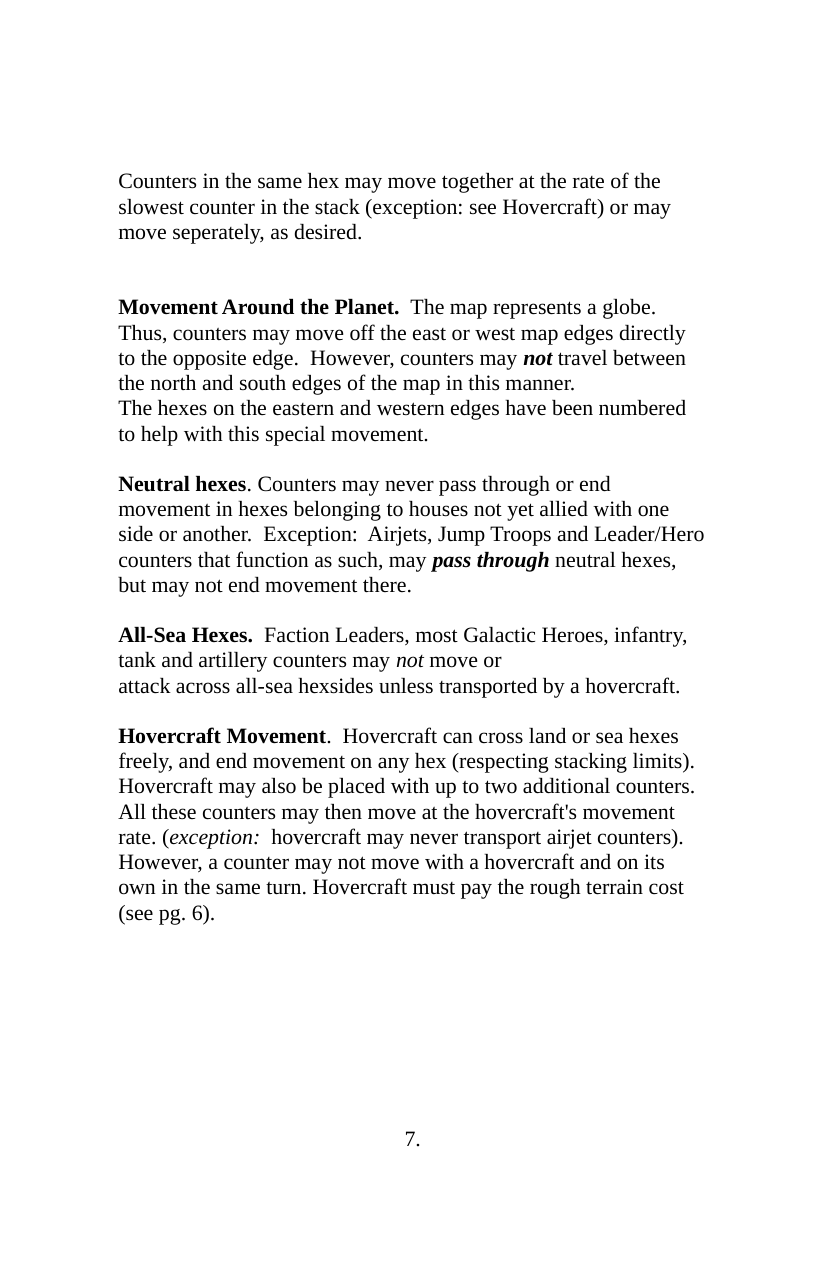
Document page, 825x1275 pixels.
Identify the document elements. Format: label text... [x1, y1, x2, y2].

text Neutral hexes. Counters may never pass through or end movement in hexes belonging to houses not yet allied with one side or another. Exception: Airjets, Jump Troops and Leader/Hero counters that function as such, may pass through neutral hexes, but may not end movement there. [118, 471, 707, 597]
text attack across all-sea hexsides unless transported by a hovercraft. [118, 673, 707, 698]
text Hovercraft Movement. Hovercraft can cross land or sea hexes freely, and end movement on any hex (respecting stacking limits). Hovercraft may also be placed with up to two additional counters. All these counters may then move at the hovercraft's movement rate. (exception: hovercraft may never transport airjet counters). However, a counter may not move with a hovercraft and on its own in the same turn. Hovercraft must pay the rough terrain cost (see pg. 6). [118, 723, 707, 925]
text Counters in the same hex may move together at the rate of the slowest counter in the stack (exception: see Hovercraft) or may move seperately, as desired. [118, 168, 707, 244]
text 7. [118, 1126, 707, 1152]
text The hexes on the eastern and western edges have been numbered to help with this special movement. [118, 395, 707, 446]
text All-Sea Hexes. Faction Leaders, most Galactic Heroes, infantry, tank and artillery counters may not move or [118, 622, 707, 673]
text Movement Around the Planet. The map represents a globe. Thus, counters may move off the east or west map edges directly to the opposite edge. However, counters may not travel between the north and south edges of the map in this manner. [118, 294, 707, 395]
